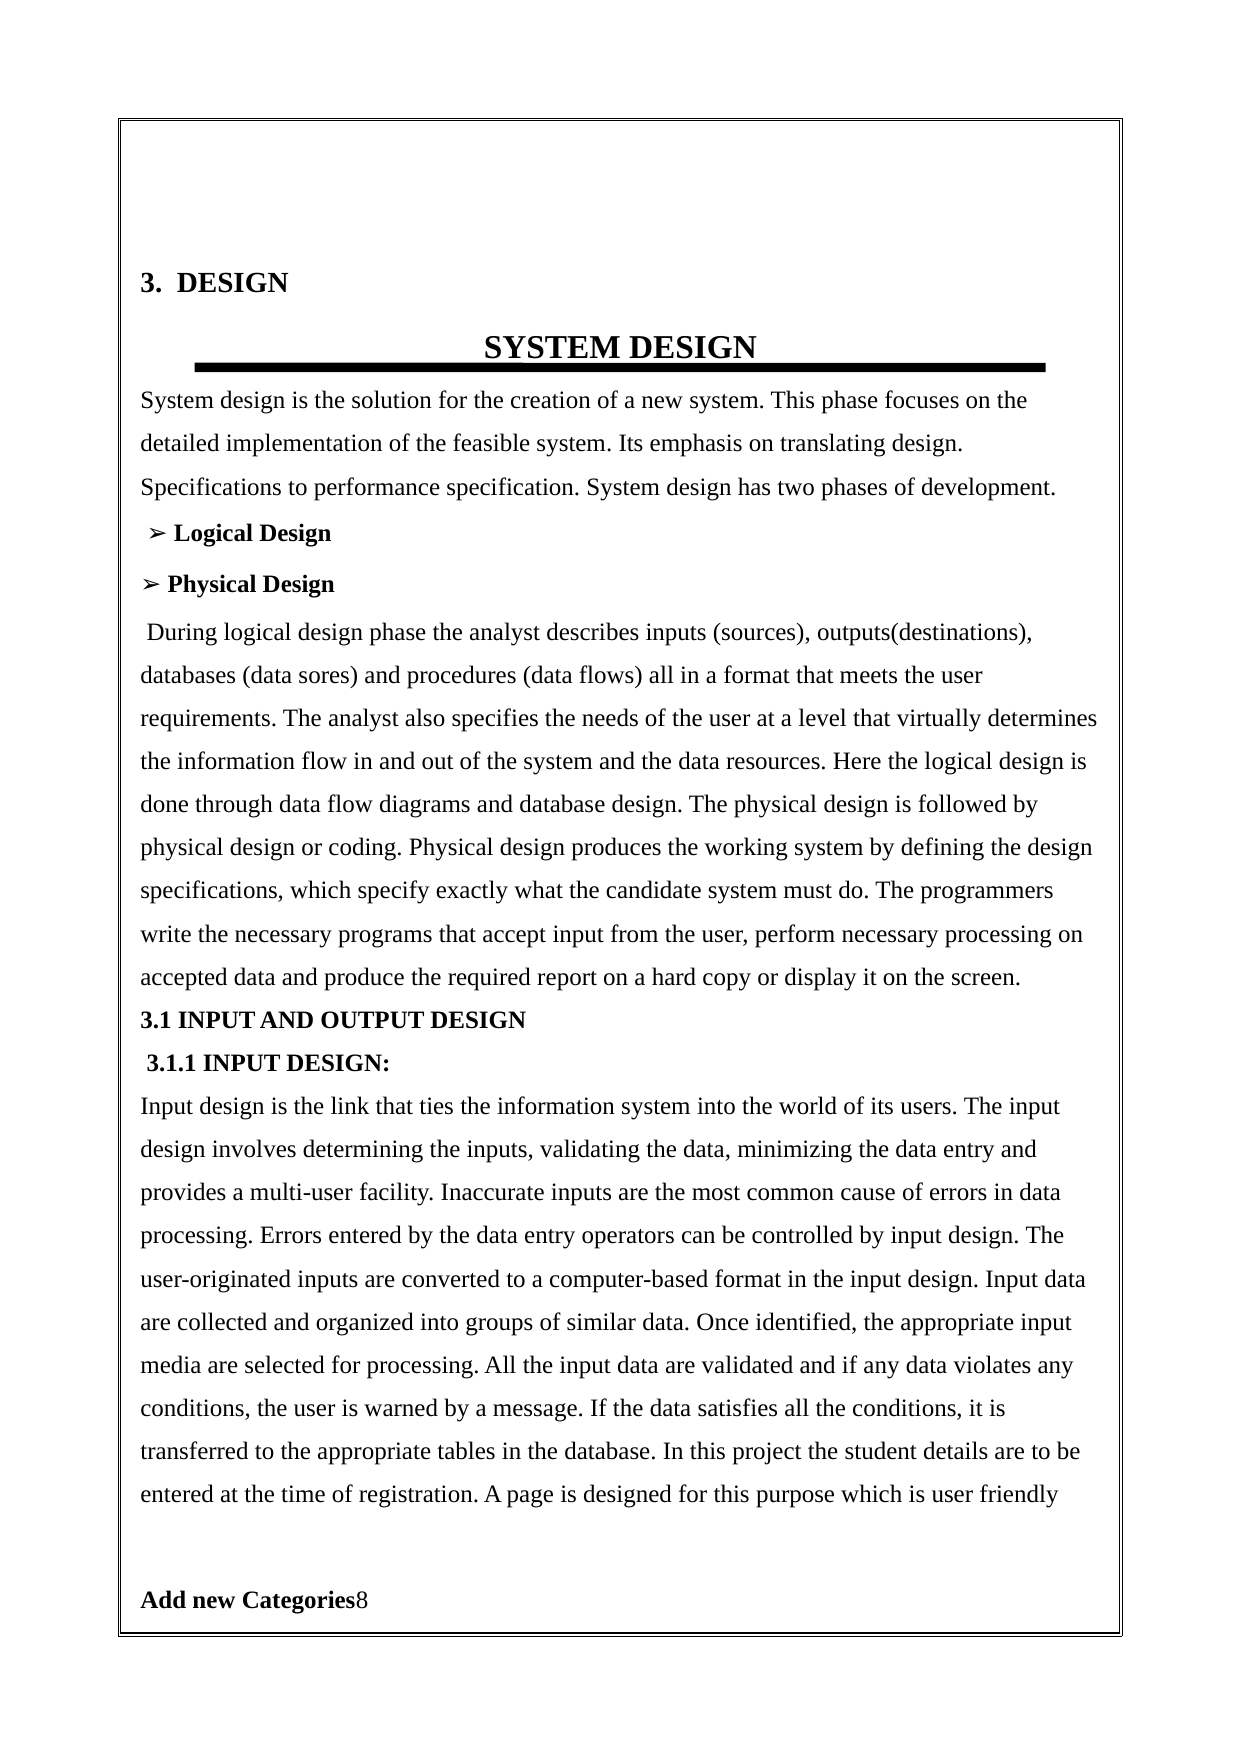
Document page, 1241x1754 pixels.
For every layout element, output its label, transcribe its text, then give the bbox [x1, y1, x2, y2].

text Input design is the link that ties the information system into the world of its users. The input design involves determining the inputs, validating the data, minimizing the data entry and provides a multi-user facility. Inaccurate inputs are the most common cause of errors in data processing. Errors entered by the data entry operators can be controlled by input design. The user-originated inputs are converted to a computer-based format in the input design. Input data are collected and organized into groups of similar data. Once identified, the appropriate input media are selected for processing. All the input data are validated and if any data violates any conditions, the user is warned by a message. If the data satisfies all the conditions, it is transferred to the appropriate tables in the database. In this project the student details are to be entered at the time of registration. A page is designed for this purpose which is user friendly [140, 1091, 1100, 1508]
text 3. DESIGN [140, 266, 1100, 299]
text System design is the solution for the creation of a new system. This phase focuses on the detailed implementation of the feasible system. Its emphasis on translating design. Specifications to performance specification. System design has two phases of development. [140, 385, 1100, 500]
text ➢ Logical Design [140, 515, 1100, 549]
text ➢ Physical Design [140, 566, 1100, 600]
text During logical design phase the analyst describes inputs (sources), outputs(destinations), databases (data sores) and procedures (data flows) all in a format that meets the user requirements. The analyst also specifies the needs of the user at a level that virtually determines the information flow in and out of the system and the data resources. Here the logical design is done through data flow diagrams and database design. The physical design is followed by physical design or coding. Physical design produces the working system by defining the design specifications, which specify exactly what the candidate system must do. The programmers write the necessary programs that accept input from the user, perform necessary processing on accepted data and produce the required report on a hard copy or display it on the screen. [140, 617, 1100, 991]
text SYSTEM DESIGN [140, 328, 1100, 366]
text 3.1 INPUT AND OUTPUT DESIGN [140, 1005, 1100, 1034]
text 3.1.1 INPUT DESIGN: [140, 1048, 1100, 1077]
